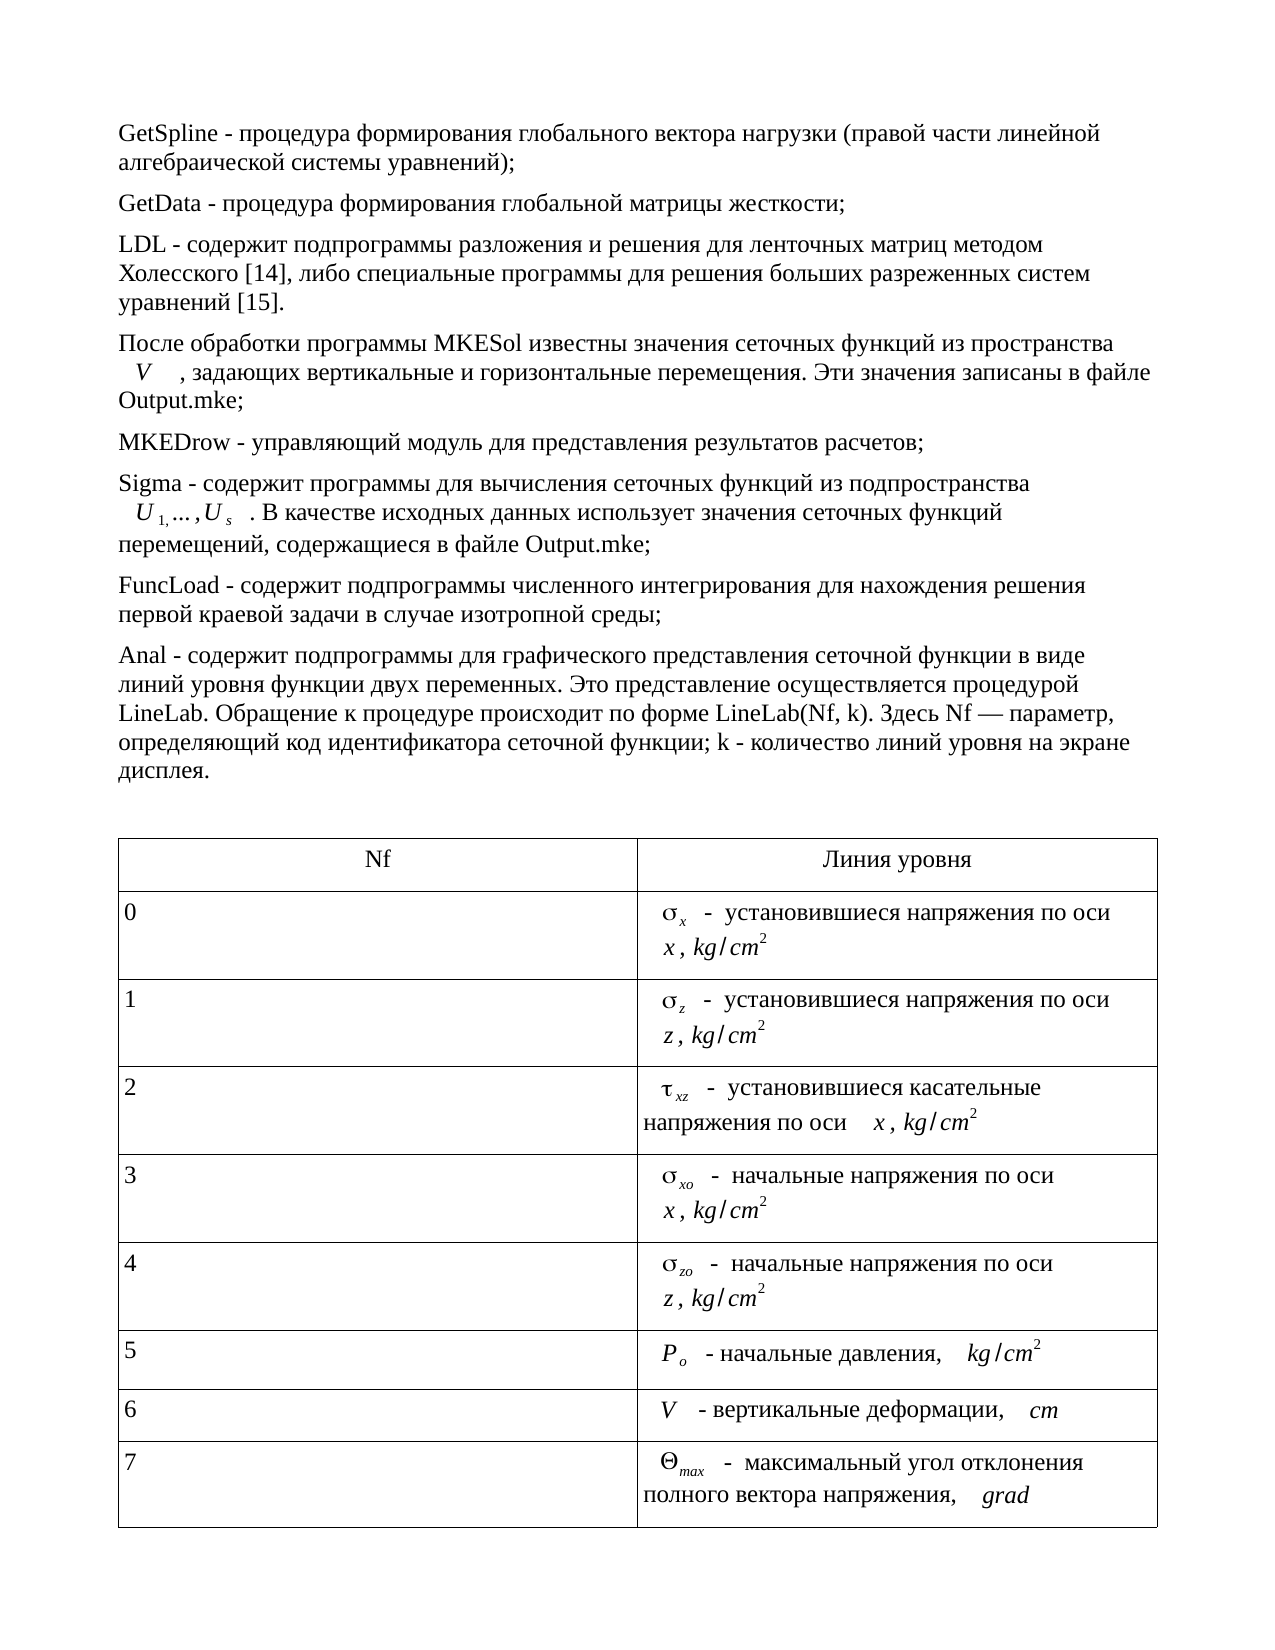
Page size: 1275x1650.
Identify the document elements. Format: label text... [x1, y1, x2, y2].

table_cell 3 [119, 1155, 637, 1242]
text Anal - содержит подпрограммы для графического представления сеточной функции в виде линий уровня функции двух переменных. Это представление осуществляется процедурой LineLab. Обращение к процедуре происходит по форме LineLab(Nf, k). Здесь Nf — параметр, определяющий код идентификатора сеточной функции; k - количество линий уровня на экране дисплея. [118, 641, 1157, 784]
text Sigma - содержит программы для вычисления сеточных функций из подпространства. В качестве исходных данных используeт значения сеточных функций перемещений, содержащиеся в файле Output.mke; [118, 468, 1157, 558]
table_cell - вертикальные деформации, [638, 1390, 1157, 1441]
text GetSpline - процедура формирования глобального вектора нагрузки (правой части линейной алгебраической системы уравнений); [118, 118, 1157, 176]
table_cell - установившиеся касательные напряжения по оси [638, 1067, 1157, 1154]
text FuncLoad - содержит подпрограммы численного интегрирования для нахождения решения первой краевой задачи в случае изотропной среды; [118, 571, 1157, 628]
table_cell 7 [119, 1442, 637, 1527]
table_cell - максимальный угол отклонения полного вектора напряжения, [638, 1442, 1157, 1527]
text После обработки программы MKESol известны значения сеточных функций из пространства , задающих вертикальные и горизонтальные перемещения. Эти значения записаны в файле Output.mke; [118, 328, 1157, 414]
table_cell - установившиеся напряжения по оси [638, 892, 1157, 979]
table_cell - начальные давления, [638, 1331, 1157, 1388]
table_cell 2 [119, 1067, 637, 1154]
table_header Nf [119, 839, 637, 891]
table_cell 6 [119, 1390, 637, 1441]
table_cell 5 [119, 1331, 637, 1388]
table_cell - установившиеся напряжения по оси [638, 980, 1157, 1066]
table_cell 0 [119, 892, 637, 979]
table_header Линия уровня [638, 839, 1157, 891]
table_cell 4 [119, 1243, 637, 1329]
text GetData - процедура формирования глобальной матрицы жесткости; [118, 188, 1157, 217]
text LDL - содержит подпрограммы разложения и решения для ленточных матриц методом Холесского [14], либо специальные программы для решения больших разреженных систем уравнений [15]. [118, 229, 1157, 316]
text MKEDrow - управляющий модуль для представления результатов расчетов; [118, 427, 1157, 456]
table_cell - начальные напряжения по оси [638, 1155, 1157, 1242]
table_cell 1 [119, 980, 637, 1066]
table_cell - начальные напряжения по оси [638, 1243, 1157, 1329]
